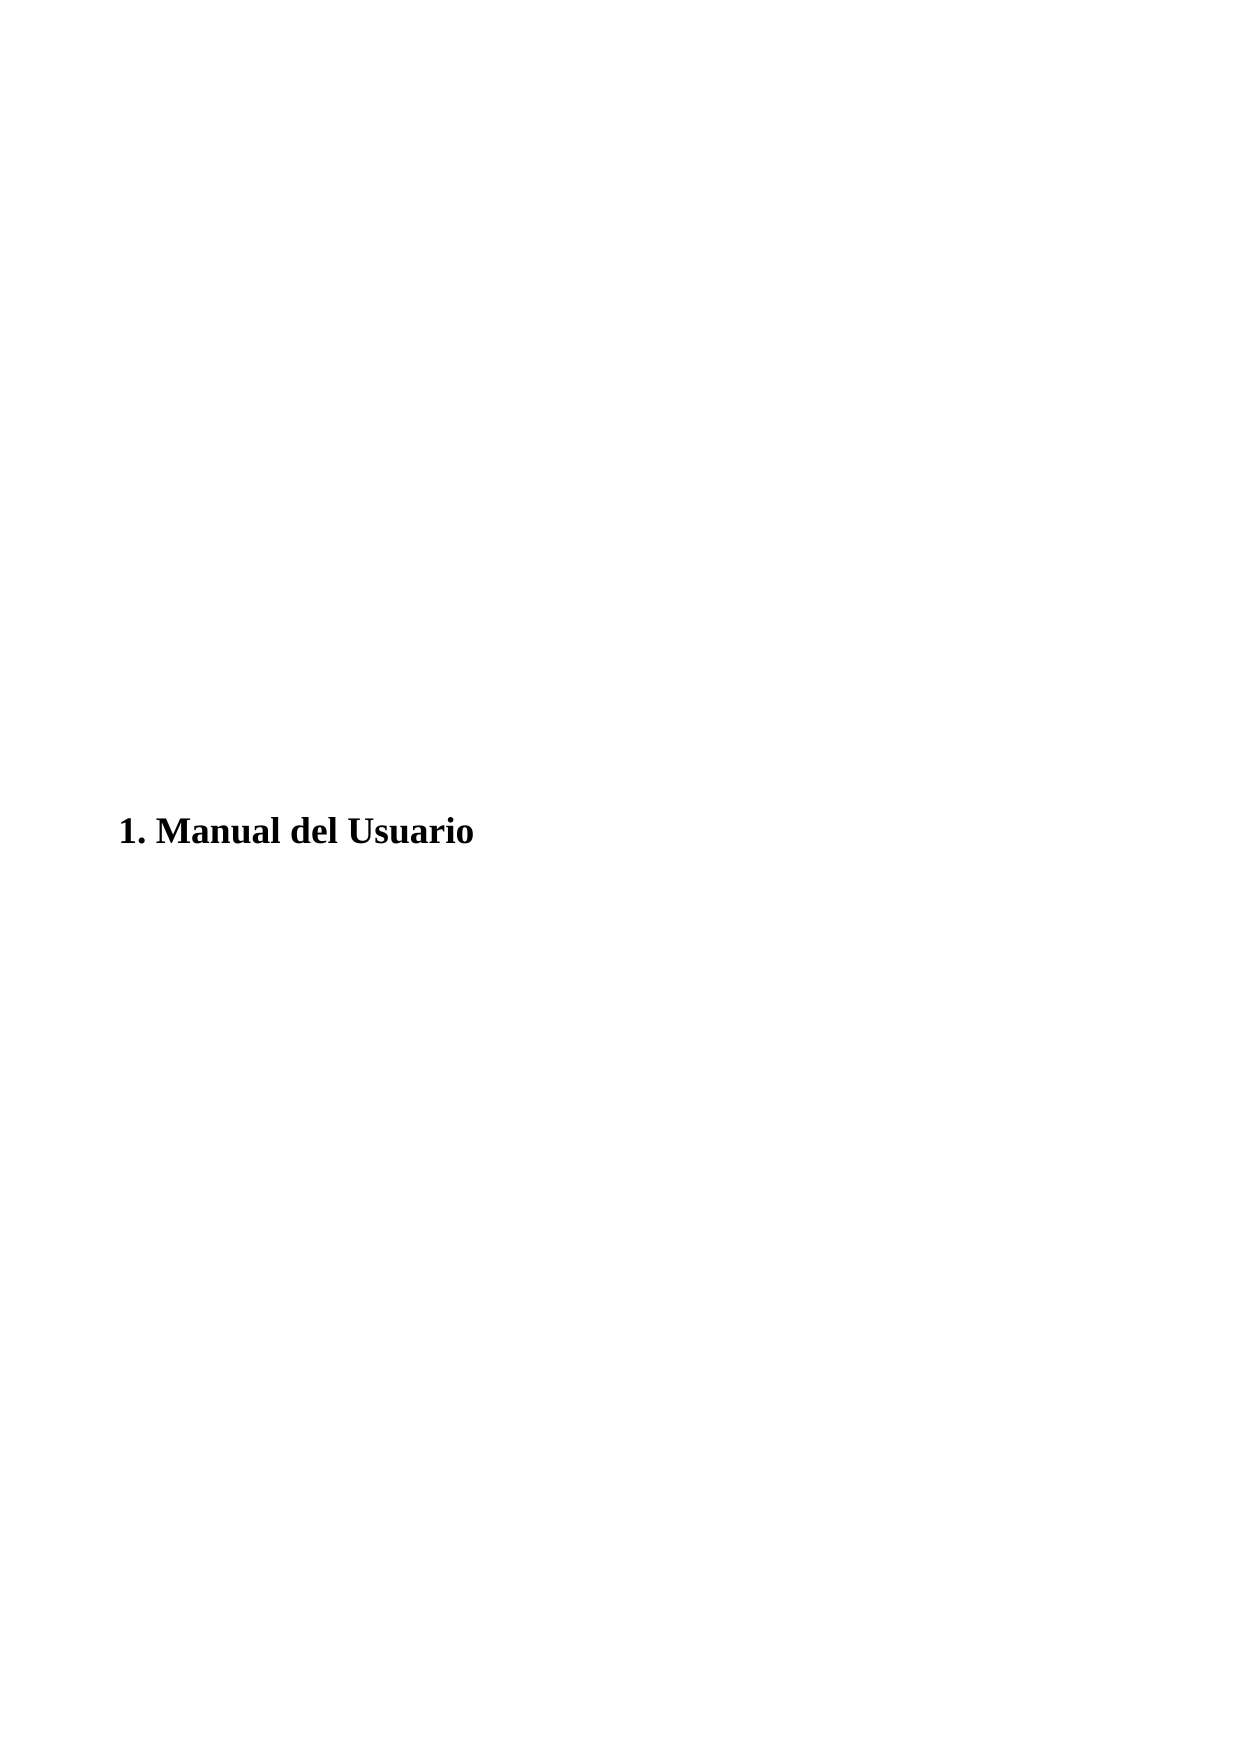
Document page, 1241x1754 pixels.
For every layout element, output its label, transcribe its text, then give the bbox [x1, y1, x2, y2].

text 1. Manual del Usuario [118, 808, 1122, 851]
